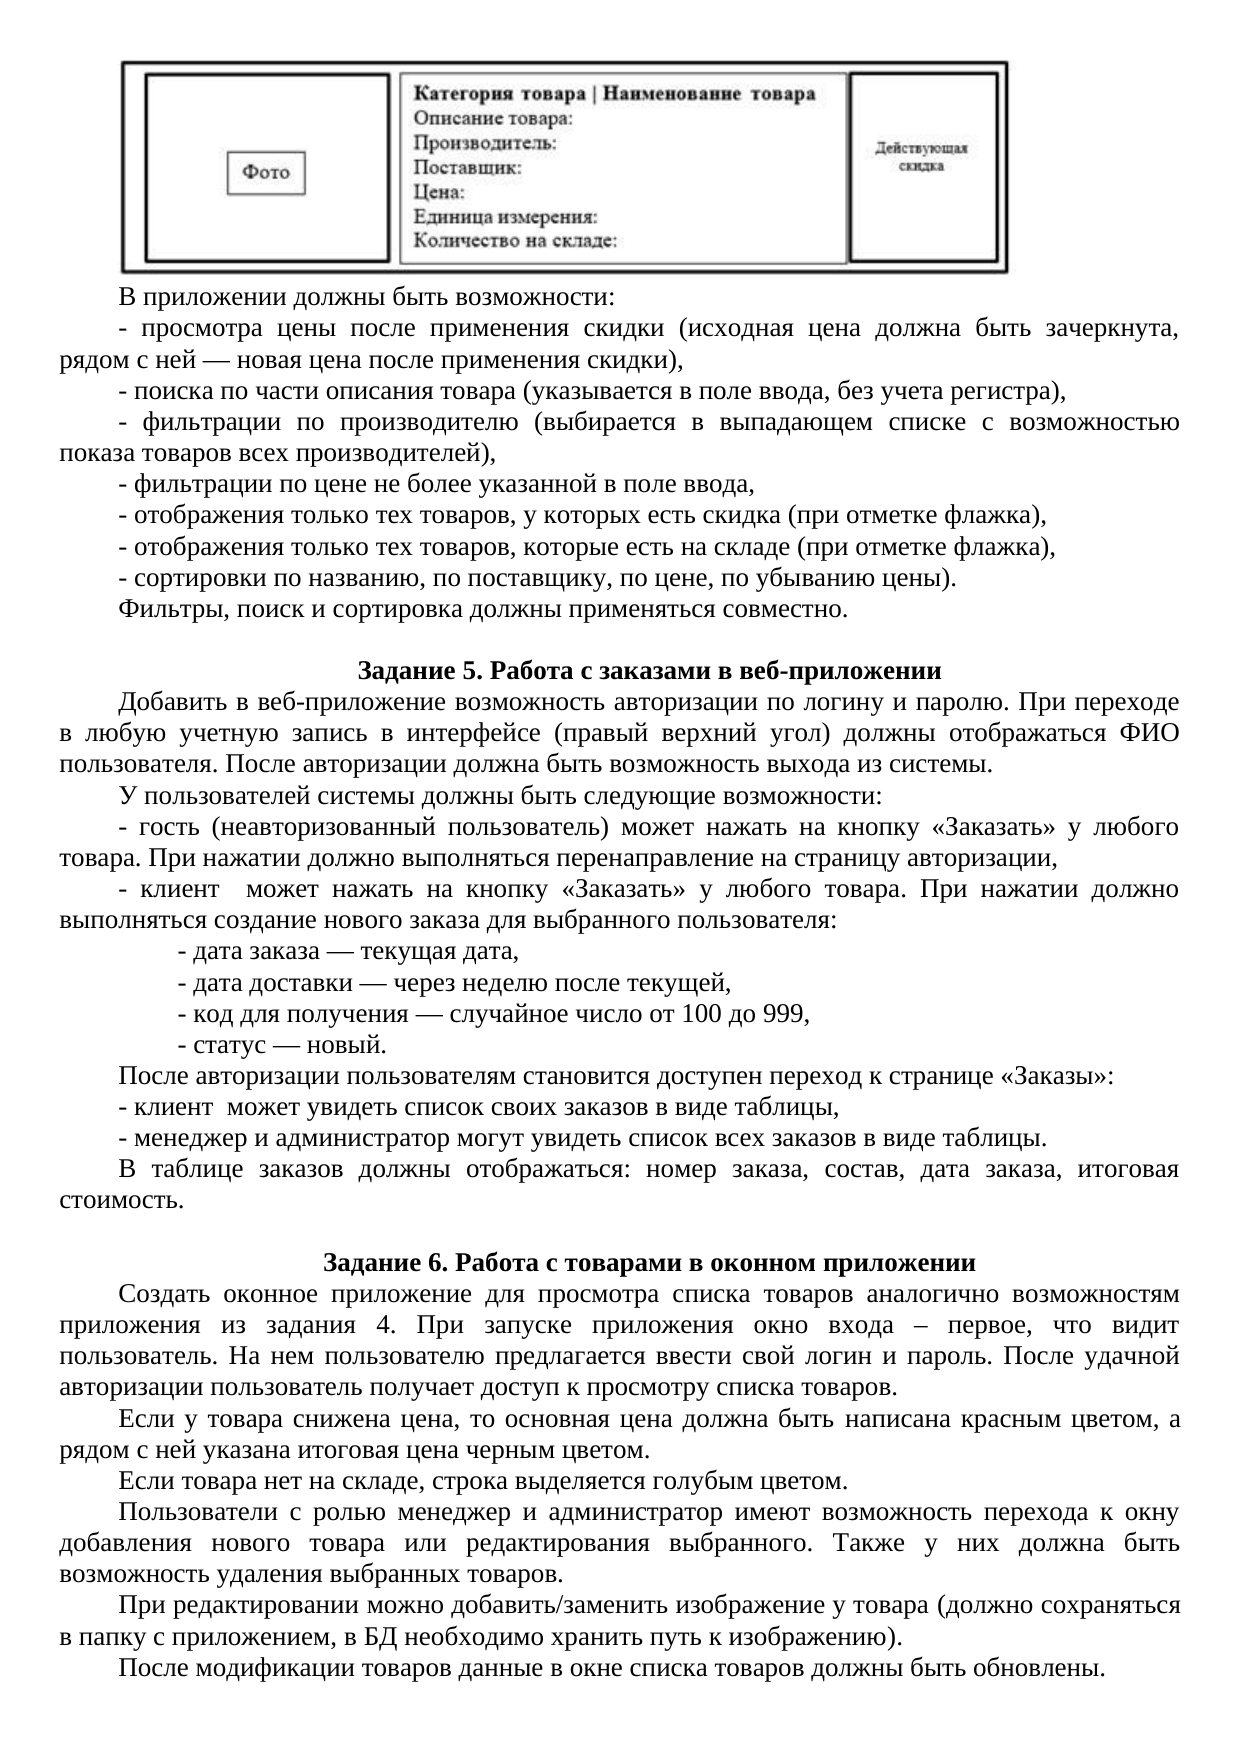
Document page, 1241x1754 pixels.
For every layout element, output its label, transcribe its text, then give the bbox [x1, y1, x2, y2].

text У пользователей системы должны быть следующие возможности: [59, 779, 1181, 810]
text Создать оконное приложение для просмотра списка товаров аналогично возможностям приложения из задания 4. При запуске приложения окно входа – первое, что видит пользователь. На нем пользователю предлагается ввести свой логин и пароль. После удачной авторизации пользователь получает доступ к просмотру списка товаров. [59, 1277, 1181, 1402]
text - отображения только тех товаров, которые есть на складе (при отметке флажка), [59, 529, 1181, 561]
text Задание 6. Работа с товарами в оконном приложении [59, 1246, 1181, 1277]
text - фильтрации по производителю (выбирается в выпадающем списке с возможностью показа товаров всех производителей), [59, 405, 1181, 467]
text Если товара нет на складе, строка выделяется голубым цветом. [59, 1464, 1181, 1495]
text - статус — новый. [59, 1028, 1181, 1059]
text - фильтрации по цене не более указанной в поле ввода, [59, 467, 1181, 498]
text После авторизации пользователям становится доступен переход к странице «Заказы»: [59, 1059, 1181, 1090]
text В приложении должны быть возможности: [59, 280, 1181, 312]
text Если у товара снижена цена, то основная цена должна быть написана красным цветом, а рядом с ней указана итоговая цена черным цветом. [59, 1402, 1181, 1464]
text Задание 5. Работа с заказами в веб-приложении [59, 654, 1181, 685]
text - клиент может увидеть список своих заказов в виде таблицы, [59, 1090, 1181, 1121]
picture [118, 59, 1018, 281]
text - дата заказа — текущая дата, [59, 934, 1181, 966]
text - код для получения — случайное число от 100 до 999, [59, 997, 1181, 1028]
text После модификации товаров данные в окне списка товаров должны быть обновлены. [59, 1651, 1181, 1682]
text В таблице заказов должны отображаться: номер заказа, состав, дата заказа, итоговая стоимость. [59, 1152, 1181, 1215]
text - сортировки по названию, по поставщику, по цене, по убыванию цены). [59, 561, 1181, 592]
text Добавить в веб-приложение возможность авторизации по логину и паролю. При переходе в любую учетную запись в интерфейсе (правый верхний угол) должны отображаться ФИО пользователя. После авторизации должна быть возможность выхода из системы. [59, 685, 1181, 779]
text - менеджер и администратор могут увидеть список всех заказов в виде таблицы. [59, 1121, 1181, 1152]
text При редактировании можно добавить/заменить изображение у товара (должно сохраняться в папку с приложением, в БД необходимо хранить путь к изображению). [59, 1588, 1181, 1651]
text Пользователи с ролью менеджер и администратор имеют возможность перехода к окну добавления нового товара или редактирования выбранного. Также у них должна быть возможность удаления выбранных товаров. [59, 1495, 1181, 1588]
text - отображения только тех товаров, у которых есть скидка (при отметке флажка), [59, 498, 1181, 529]
text - просмотра цены после применения скидки (исходная цена должна быть зачеркнута, рядом с ней — новая цена после применения скидки), [59, 312, 1181, 374]
text - дата доставки — через неделю после текущей, [59, 966, 1181, 997]
text Фильтры, поиск и сортировка должны применяться совместно. [59, 592, 1181, 623]
text - клиент может нажать на кнопку «Заказать» у любого товара. При нажатии должно выполняться создание нового заказа для выбранного пользователя: [59, 872, 1181, 934]
text - гость (неавторизованный пользователь) может нажать на кнопку «Заказать» у любого товара. При нажатии должно выполняться перенаправление на страницу авторизации, [59, 810, 1181, 872]
text - поиска по части описания товара (указывается в поле ввода, без учета регистра), [59, 374, 1181, 405]
